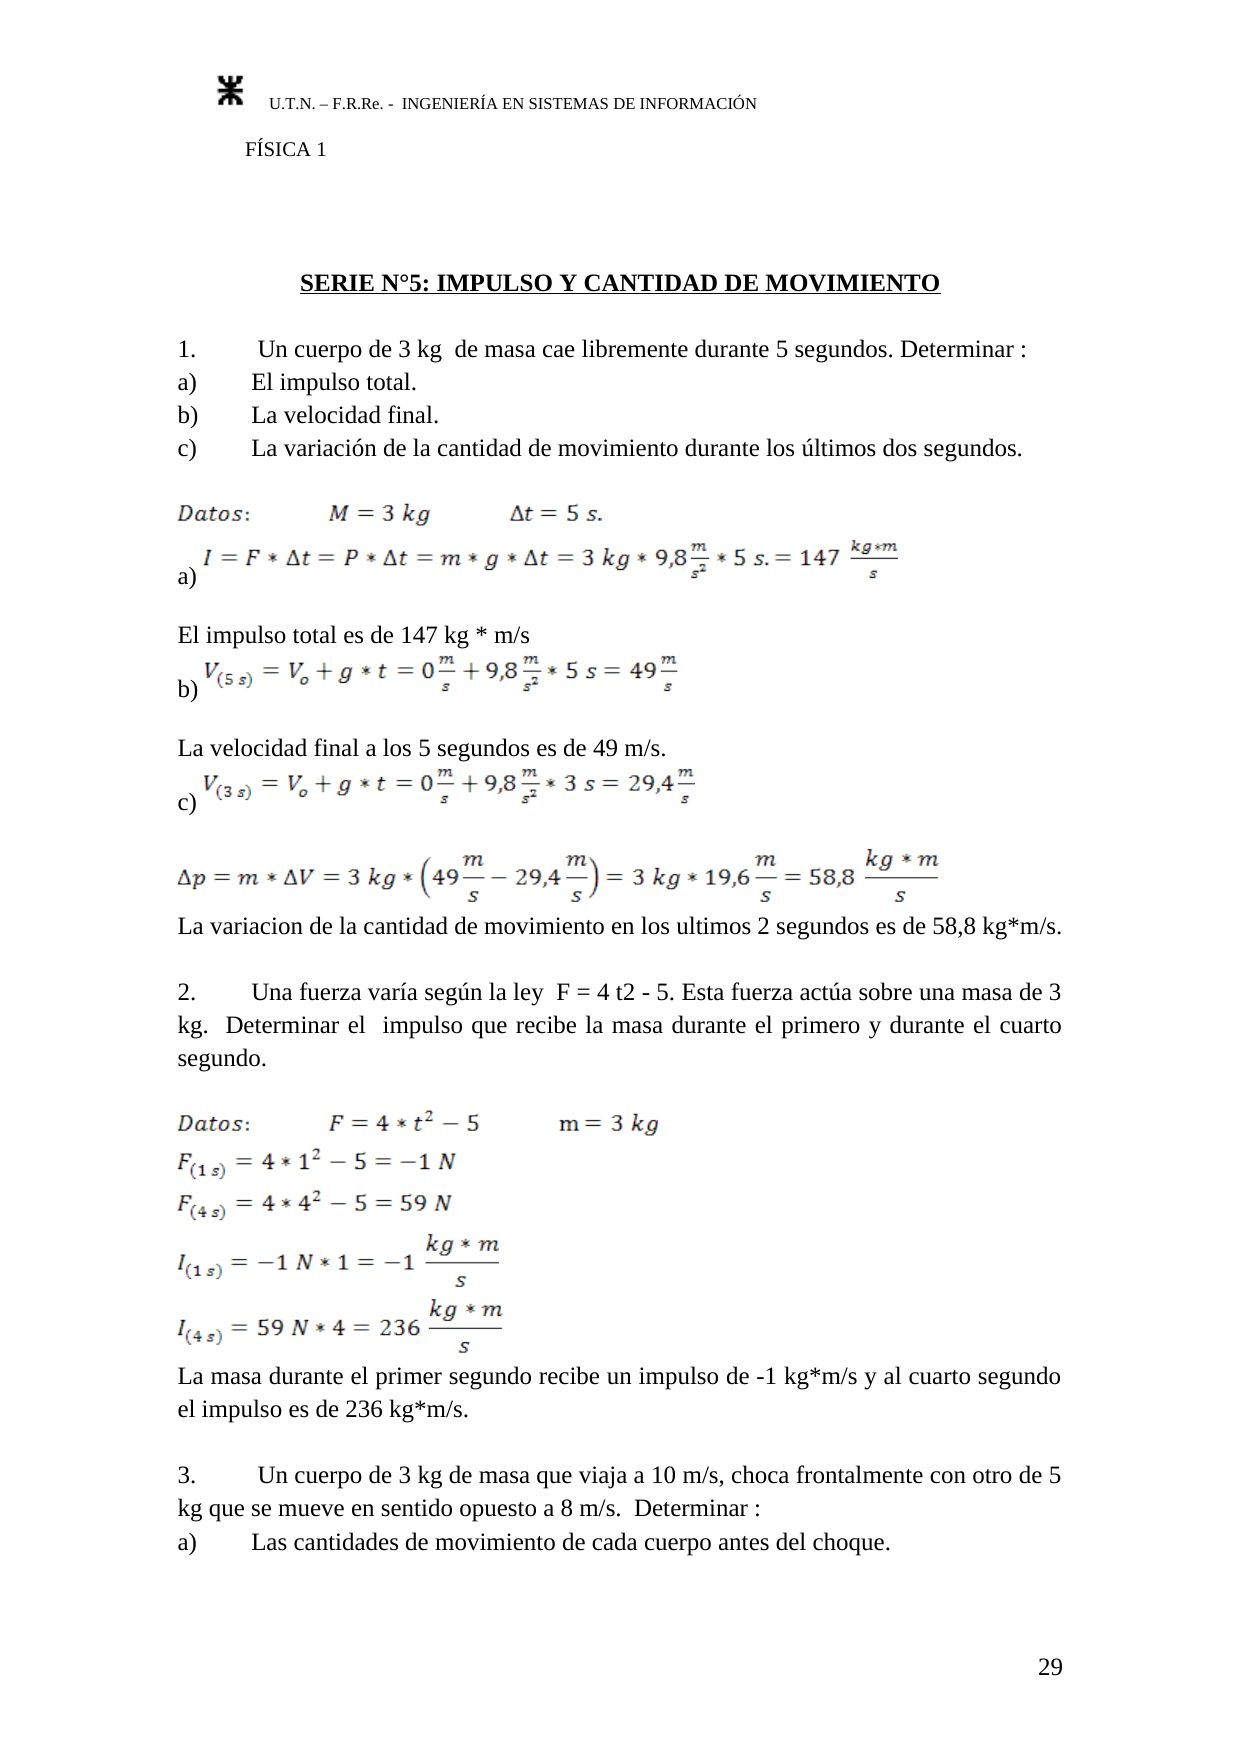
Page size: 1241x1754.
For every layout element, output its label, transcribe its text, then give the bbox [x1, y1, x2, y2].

text c) La variación de la cantidad de movimiento durante los últimos dos segundos. [177, 433, 1063, 462]
picture [177, 1296, 504, 1358]
text La velocidad final a los 5 segundos es de 49 m/s. [177, 733, 1063, 762]
text b) La velocidad final. [177, 400, 1063, 429]
text La variacion de la cantidad de movimiento en los ultimos 2 segundos es de 58,8 kg*m/s. [177, 911, 1063, 940]
text El impulso total es de 147 kg * m/s [177, 621, 1063, 649]
picture [203, 766, 695, 810]
picture [177, 499, 602, 534]
text c) [177, 766, 1063, 838]
text La masa durante el primer segundo recibe un impulso de -1 kg*m/s y al cuarto segundo el impulso es de 236 kg*m/s. [177, 1361, 1063, 1423]
picture [177, 1231, 499, 1292]
picture [177, 1189, 453, 1227]
picture [177, 846, 940, 907]
text 3. Un cuerpo de 3 kg de masa que viaja a 10 m/s, choca frontalmente con otro de 5 kg que se mueve en sentido opuesto a 8 m/s. Determinar : [177, 1461, 1063, 1522]
text 1. Un cuerpo de 3 kg de masa cae libremente durante 5 segundos. Determinar : [177, 334, 1063, 363]
text SERIE N°5: IMPULSO Y CANTIDAD DE MOVIMIENTO [177, 268, 1063, 297]
picture [204, 653, 678, 698]
text a) El impulso total. [177, 367, 1063, 396]
picture [203, 537, 898, 585]
text a) Las cantidades de movimiento de cada cuerpo antes del choque. [177, 1527, 1063, 1555]
text a) [177, 538, 1063, 613]
text b) [177, 653, 1063, 726]
picture [177, 1109, 659, 1144]
text 2. Una fuerza varía según la ley F = 4 t2 - 5. Esta fuerza actúa sobre una masa de 3 kg. Determinar el impulso que recibe la masa durante el primero y durante el cuarto segundo. [177, 977, 1063, 1072]
picture [177, 1148, 457, 1186]
